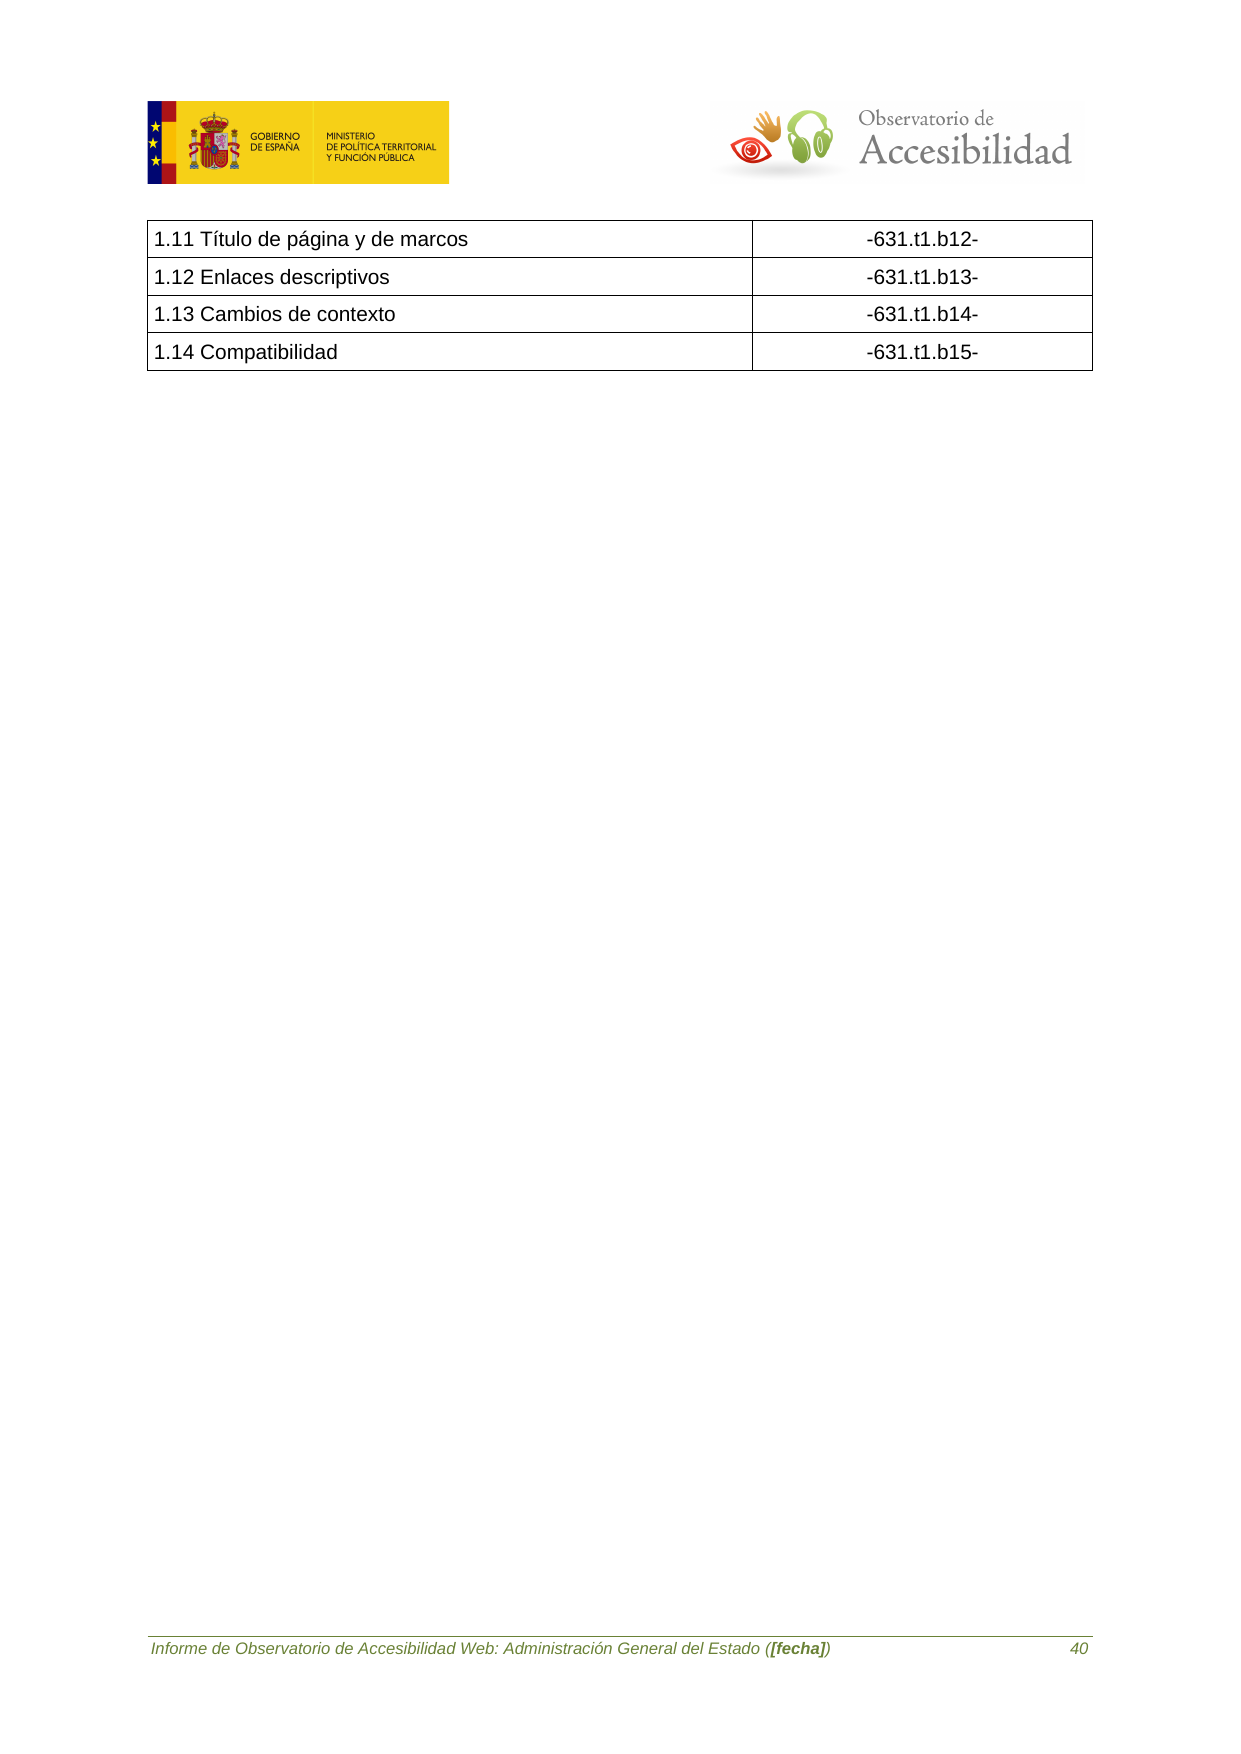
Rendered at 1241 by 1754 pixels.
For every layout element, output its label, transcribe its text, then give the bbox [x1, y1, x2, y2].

table_cell 1.11 Título de página y de marcos [148, 221, 752, 257]
table_cell -631.t1.b13- [753, 258, 1092, 295]
table_cell -631.t1.b14- [753, 296, 1092, 332]
table_cell -631.t1.b15- [753, 333, 1092, 370]
table_cell -631.t1.b12- [753, 221, 1092, 257]
picture [147, 101, 450, 184]
table_cell 1.13 Cambios de contexto [148, 296, 752, 332]
table_cell 1.14 Compatibilidad [148, 333, 752, 370]
table_cell 1.12 Enlaces descriptivos [148, 258, 752, 295]
picture [710, 101, 1086, 184]
